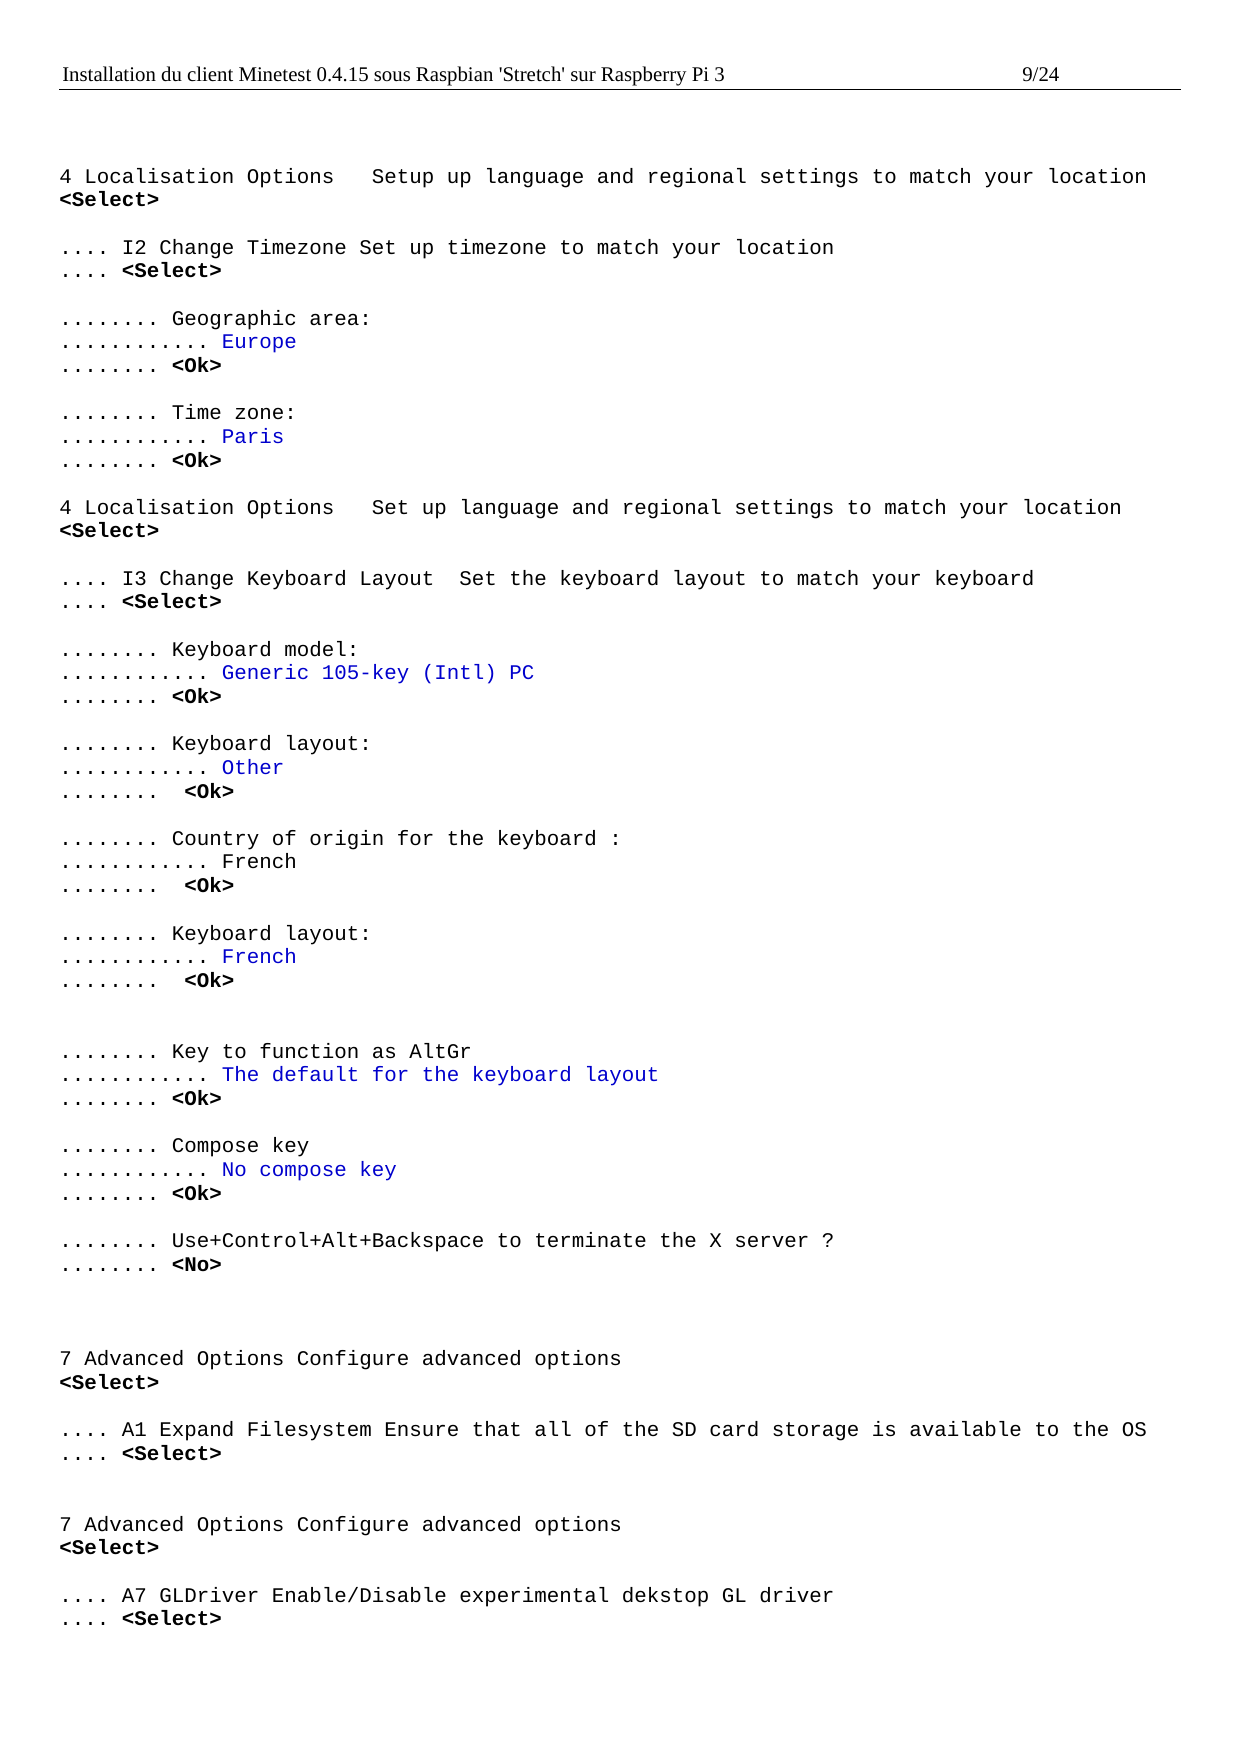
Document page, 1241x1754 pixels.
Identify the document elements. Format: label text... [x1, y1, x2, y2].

text ............ The default for the keyboard layout [59, 1064, 1181, 1088]
text ............ Europe [59, 331, 1181, 355]
text ............ Other [59, 757, 1181, 781]
text ........ <Ok> [59, 449, 1181, 473]
text ........ Keyboard model: [59, 639, 1181, 662]
text 7 Advanced Options Configure advanced options [59, 1348, 1181, 1372]
text ............ Generic 105-key (Intl) PC [59, 662, 1181, 686]
text ........ Time zone: [59, 402, 1181, 426]
text ........ Keyboard layout: [59, 922, 1181, 946]
text ........ <Ok> [59, 1088, 1181, 1112]
text ........ <Ok> [59, 781, 1181, 804]
text ............ French [59, 946, 1181, 970]
text ........ <Ok> [59, 686, 1181, 710]
text 7 Advanced Options Configure advanced options [59, 1514, 1181, 1537]
text .... A1 Expand Filesystem Ensure that all of the SD card storage is available to the OS [59, 1419, 1181, 1443]
text 4 Localisation Options Setup up language and regional settings to match your location [59, 166, 1181, 189]
text <Select> [59, 189, 1181, 213]
text .... <Select> [59, 1608, 1181, 1632]
text ........ <No> [59, 1253, 1181, 1277]
text .... I3 Change Keyboard Layout Set the keyboard layout to match your keyboard [59, 568, 1181, 591]
text ........ <Ok> [59, 355, 1181, 379]
text ........ Country of origin for the keyboard : [59, 828, 1181, 852]
text ............ No compose key [59, 1159, 1181, 1183]
text .... <Select> [59, 260, 1181, 284]
text .... A7 GLDriver Enable/Disable experimental dekstop GL driver [59, 1584, 1181, 1608]
text ........ Geographic area: [59, 308, 1181, 331]
text ........ <Ok> [59, 875, 1181, 899]
text .... <Select> [59, 591, 1181, 615]
text ........ <Ok> [59, 970, 1181, 993]
text 4 Localisation Options Set up language and regional settings to match your location [59, 497, 1181, 521]
text ............ Paris [59, 426, 1181, 449]
text ............ French [59, 852, 1181, 875]
text <Select> [59, 1537, 1181, 1561]
text ........ Compose key [59, 1135, 1181, 1159]
text .... I2 Change Timezone Set up timezone to match your location [59, 237, 1181, 260]
text ........ Key to function as AltGr [59, 1041, 1181, 1064]
text ........ Use+Control+Alt+Backspace to terminate the X server ? [59, 1230, 1181, 1253]
text .... <Select> [59, 1443, 1181, 1466]
text ........ Keyboard layout: [59, 733, 1181, 757]
text <Select> [59, 1372, 1181, 1395]
text <Select> [59, 521, 1181, 544]
text ........ <Ok> [59, 1183, 1181, 1206]
